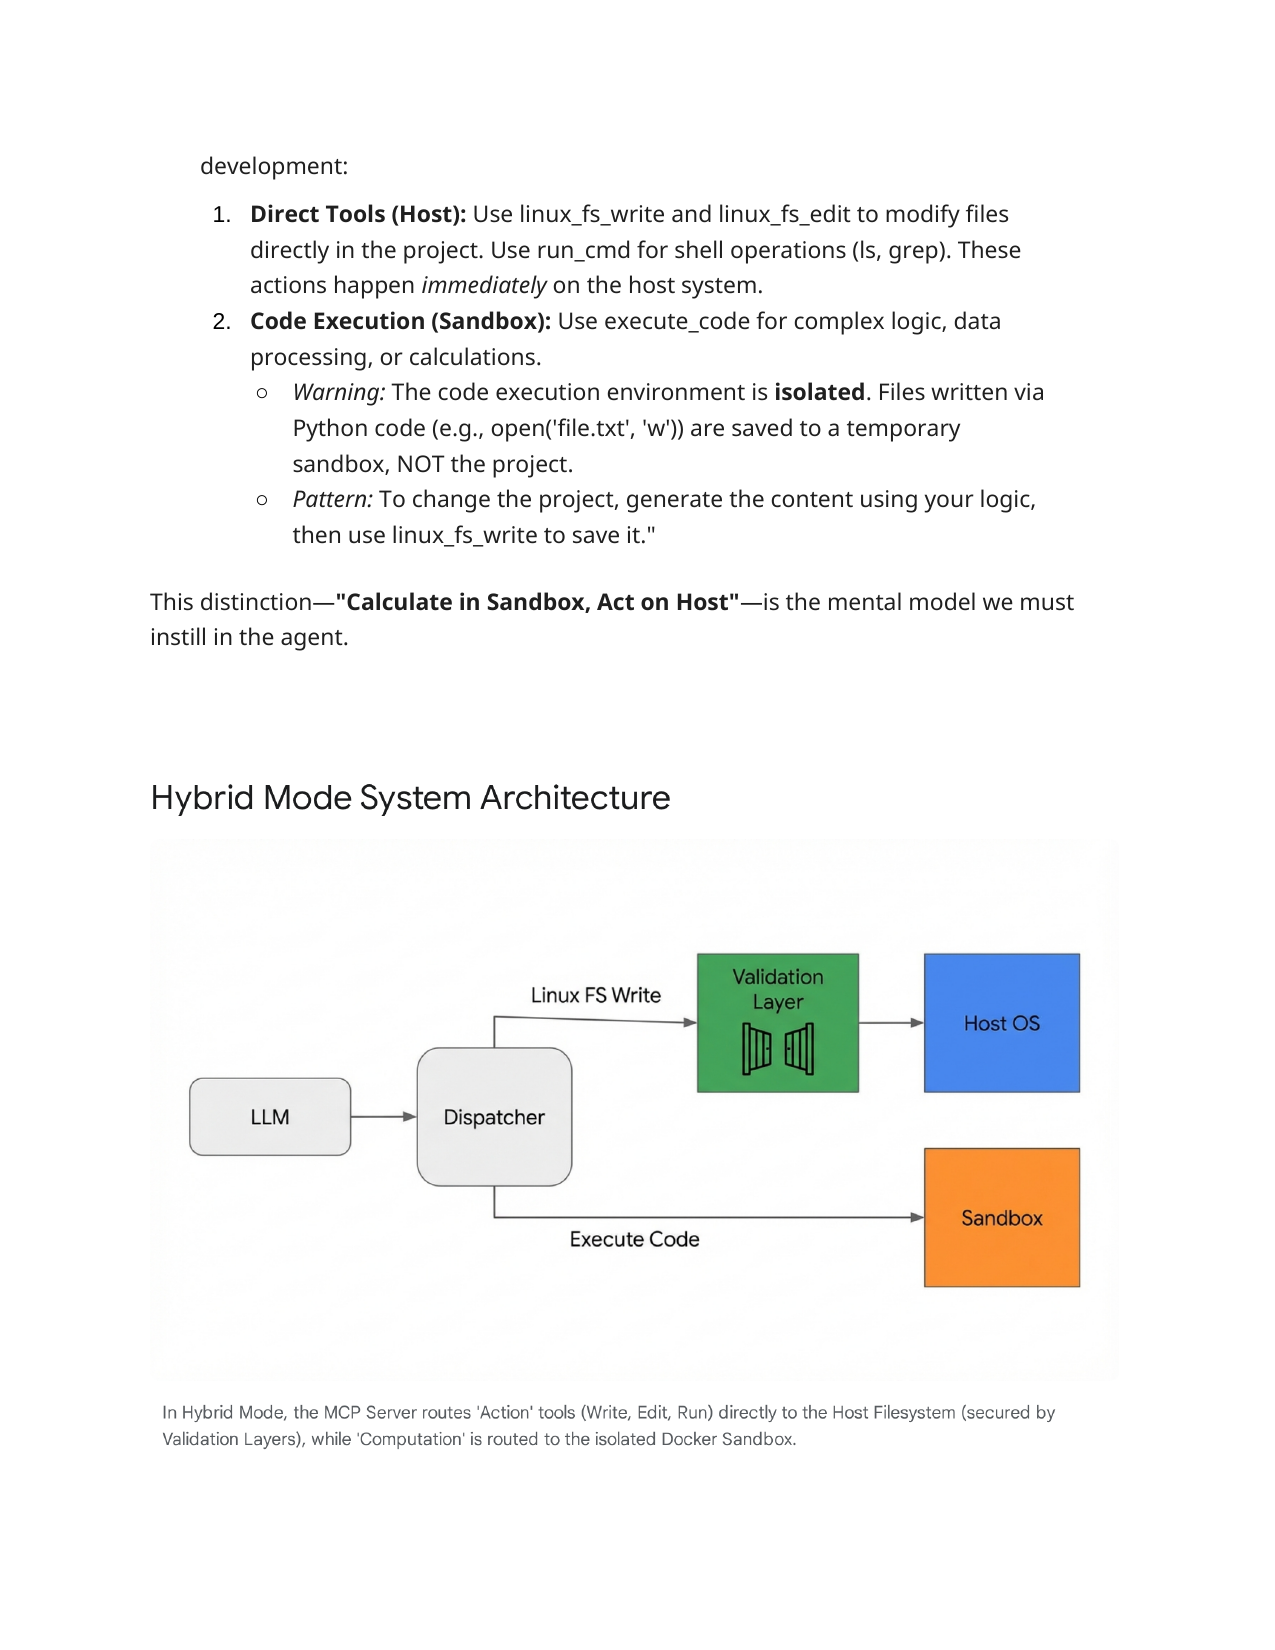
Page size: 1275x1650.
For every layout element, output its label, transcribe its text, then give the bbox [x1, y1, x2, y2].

list Code Execution (Sandbox): Use execute_code for complex logic, data processing, or calculations. [212, 305, 1062, 372]
text This distinction—"Calculate in Sandbox, Act on Host"—is the mental model we must instill in the agent. [150, 586, 1125, 652]
list Warning: The code execution environment is isolated. Files written via Python code (e.g., open('file.txt', 'w')) are saved to a temporary sandbox, NOT the project. [255, 376, 1062, 479]
list Direct Tools (Host): Use linux_fs_write and linux_fs_edit to modify files directly in the project. Use run_cmd for shell operations (ls, grep). These actions happen immediately on the host system. [212, 198, 1062, 301]
list Pattern: To change the project, generate the content using your logic, then use linux_fs_write to save it." [255, 483, 1062, 550]
text development: [200, 150, 1062, 181]
picture [150, 742, 1119, 1469]
